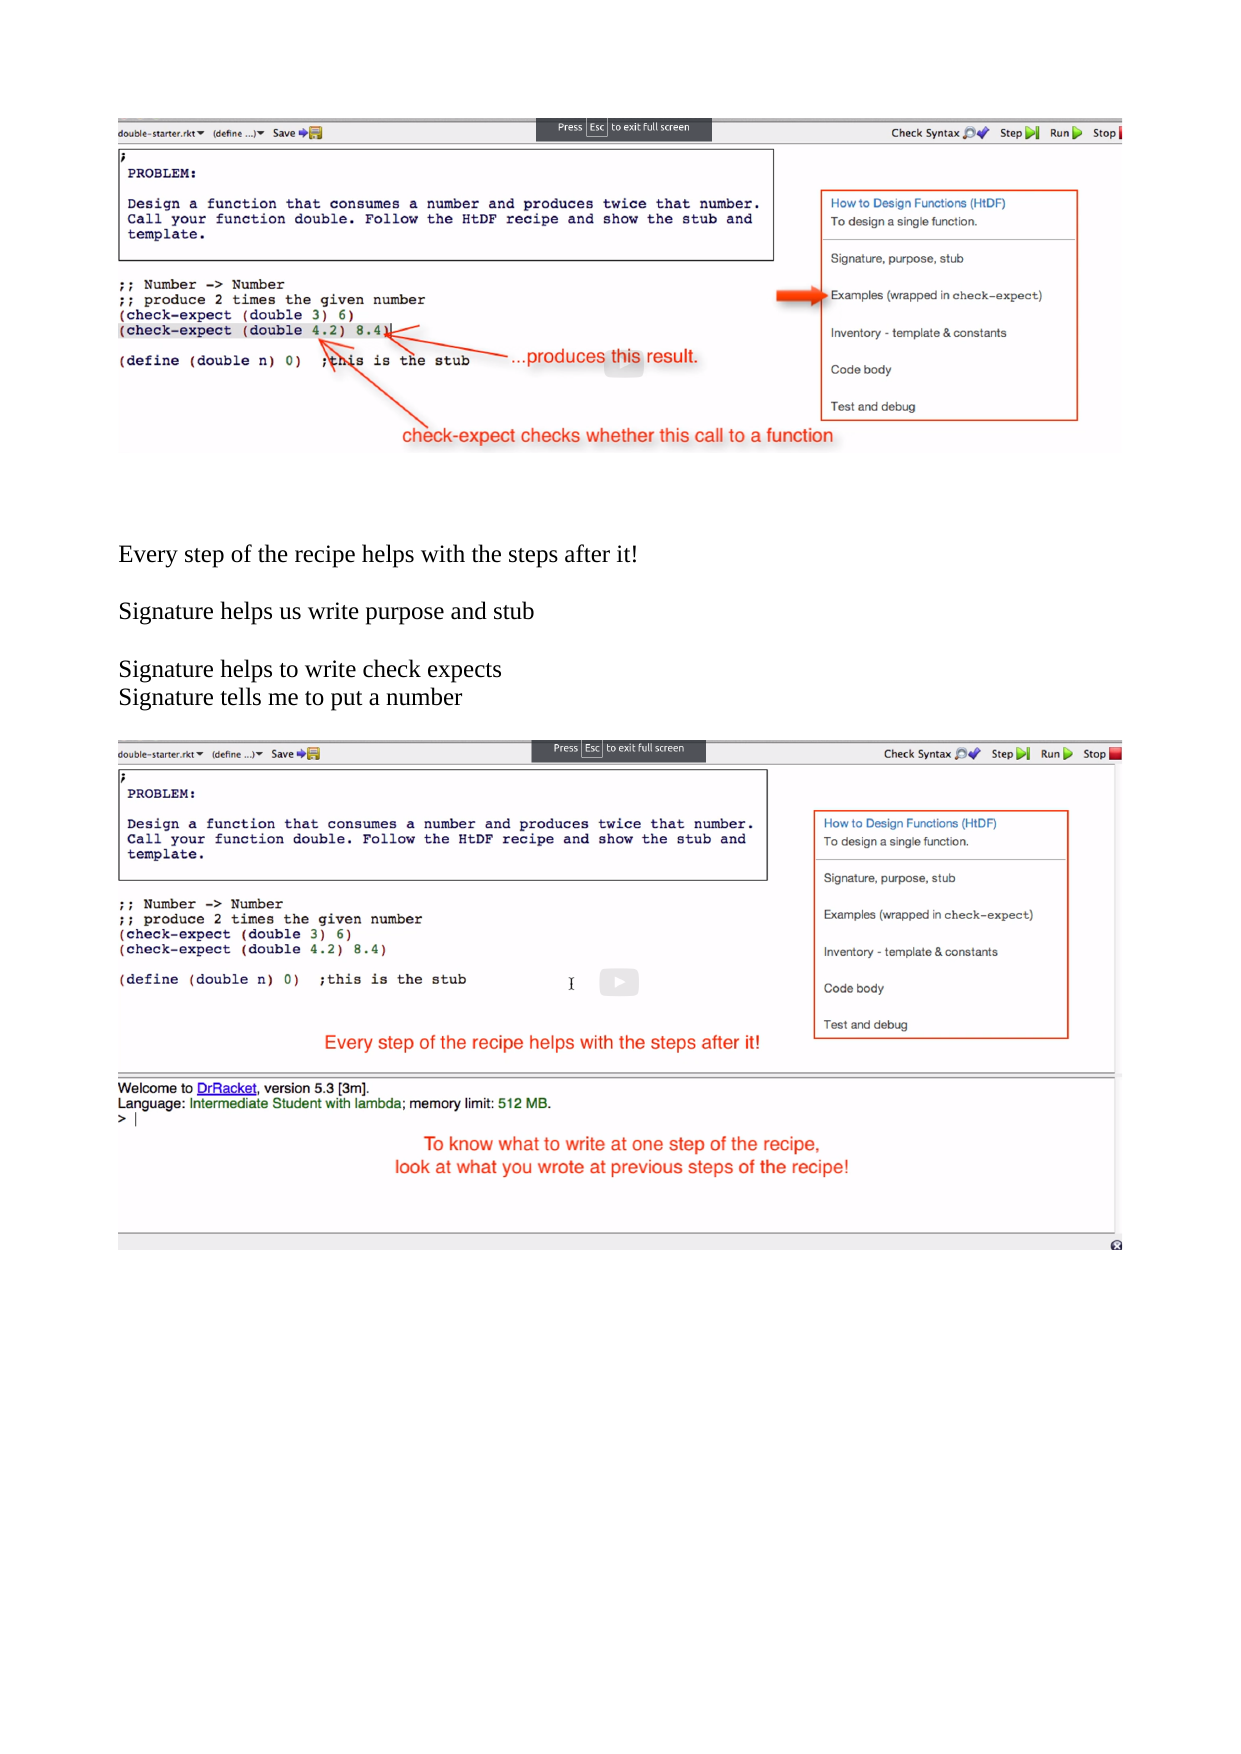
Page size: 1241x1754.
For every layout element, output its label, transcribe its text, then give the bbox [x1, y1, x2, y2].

text Signature helps to write check expects [118, 654, 1122, 682]
picture [118, 740, 1123, 1250]
text Signature helps us write purpose and stub [118, 596, 1122, 625]
text Every step of the recipe helps with the steps after it! [118, 539, 1122, 567]
picture [118, 118, 1123, 453]
text Signature tells me to put a number [118, 682, 1122, 711]
